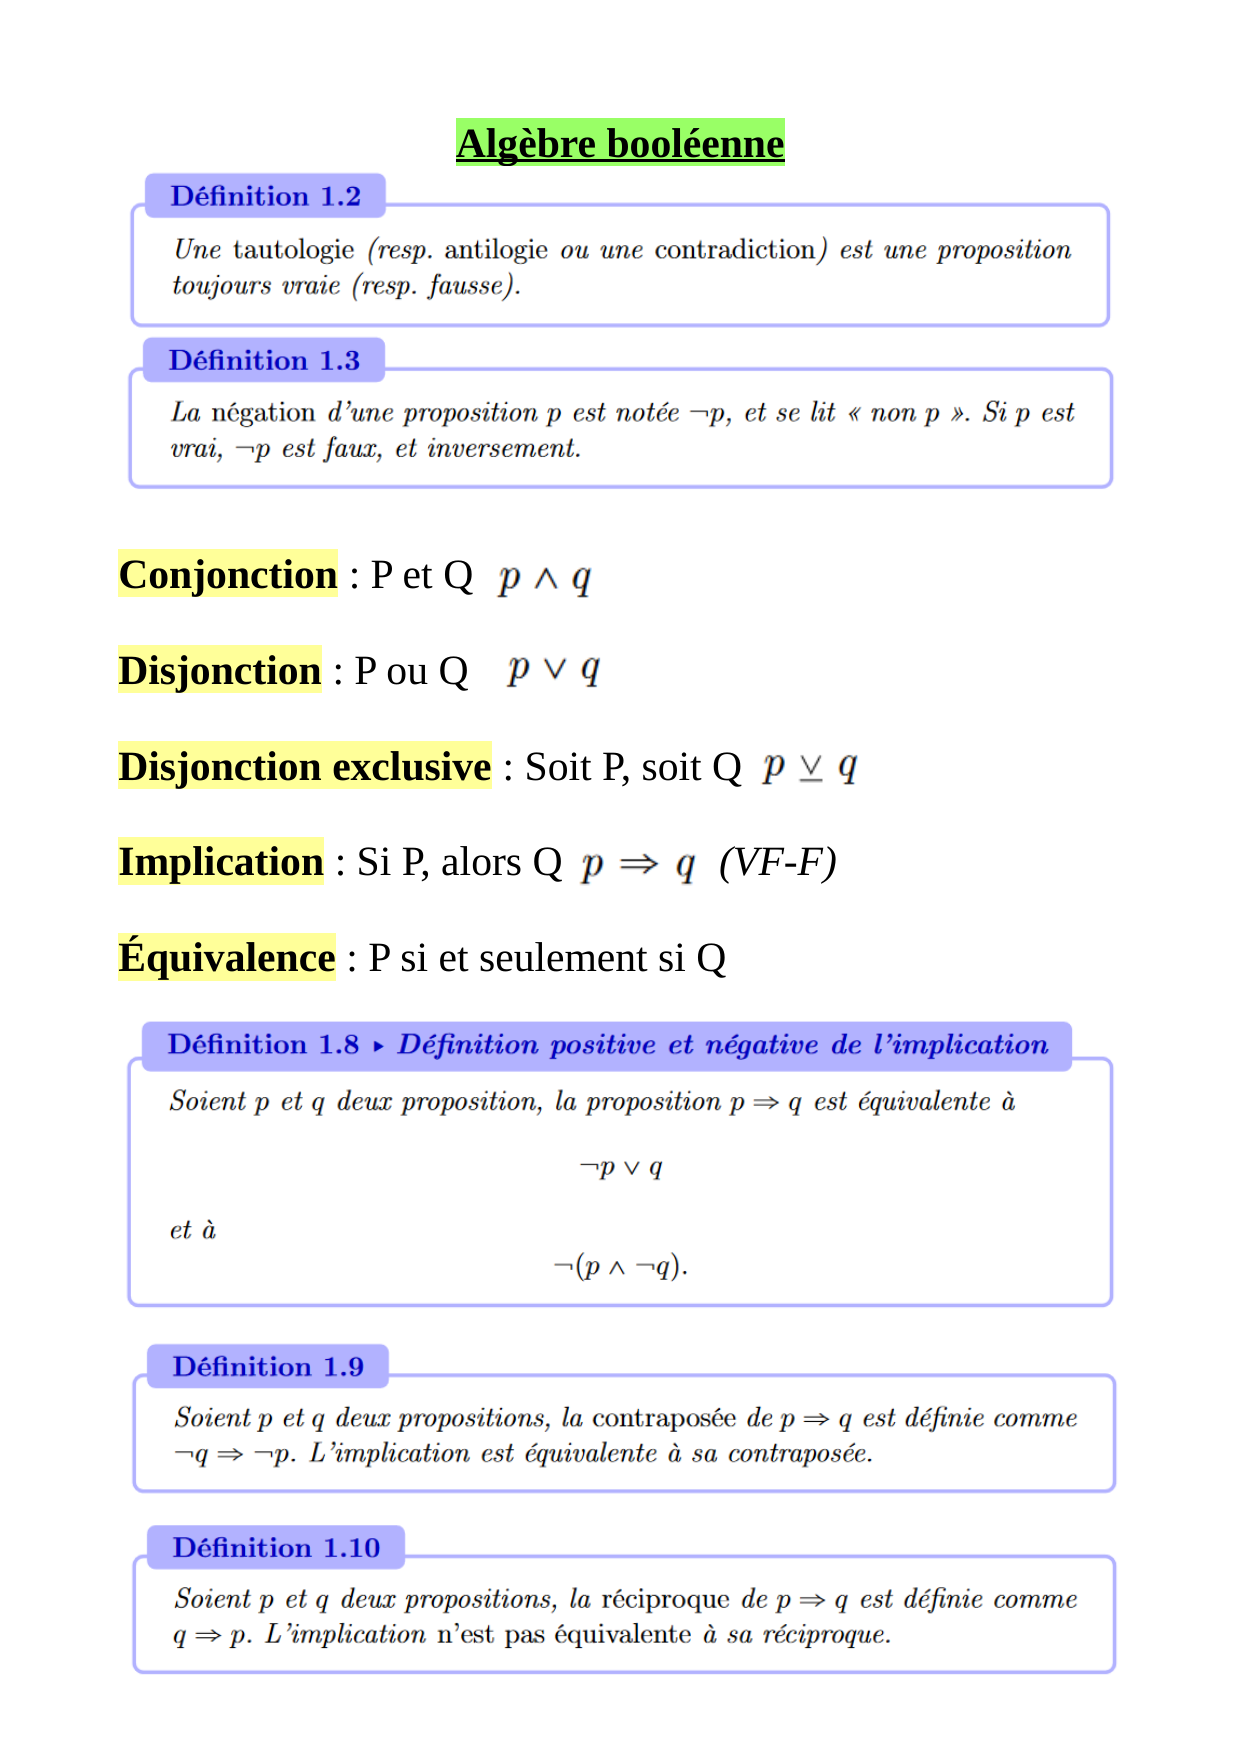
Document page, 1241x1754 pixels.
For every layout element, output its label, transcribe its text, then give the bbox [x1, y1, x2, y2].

text Conjonction : P et Q [118, 549, 1122, 597]
text Équivalence : P si et seulement si Q [118, 933, 1122, 981]
text Disjonction : P ou Q [118, 645, 1122, 693]
text Implication : Si P, alors Q (VF-F) [118, 837, 1122, 885]
text Disjonction exclusive : Soit P, soit Q [118, 741, 1122, 789]
text Algèbre booléenne [118, 118, 1122, 166]
